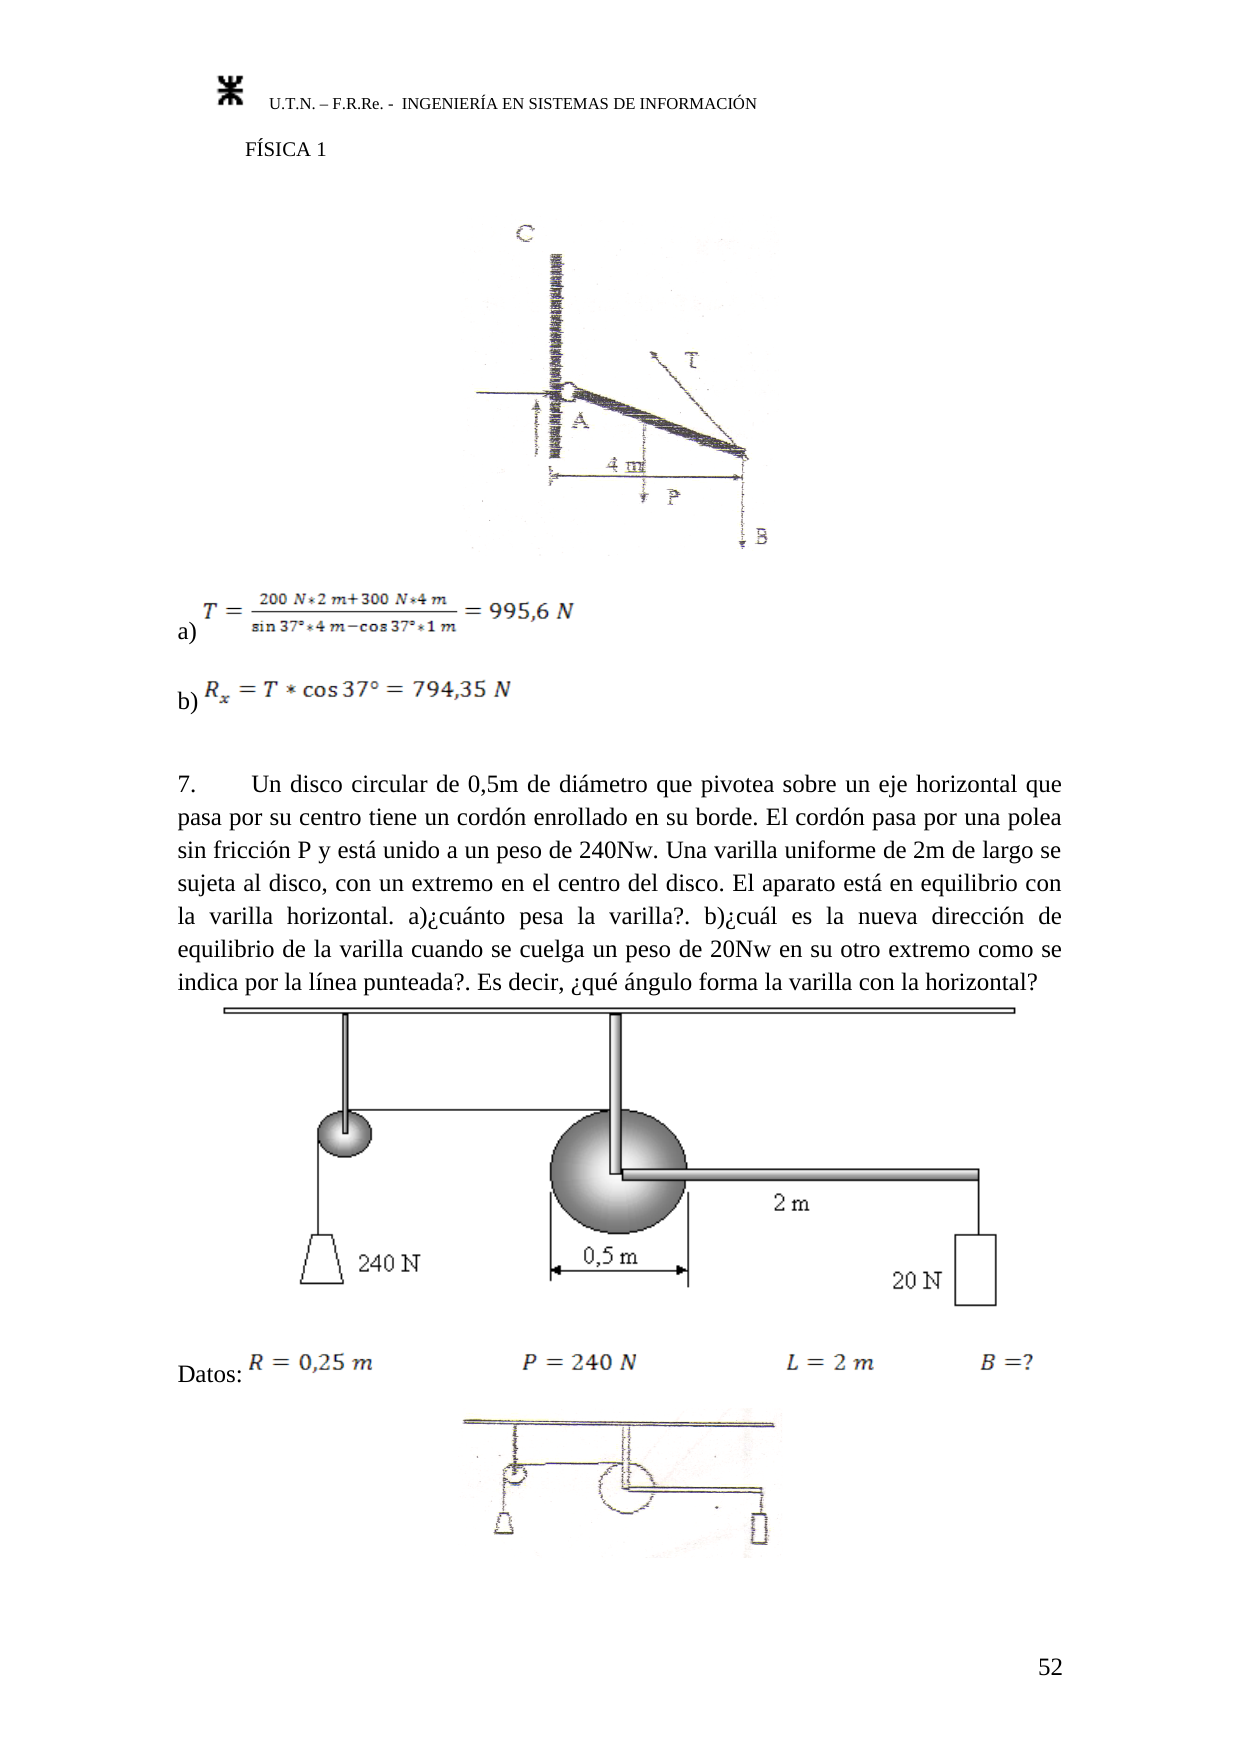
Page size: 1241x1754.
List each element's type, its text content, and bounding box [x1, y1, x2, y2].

picture [204, 675, 511, 710]
picture [980, 1348, 1033, 1383]
picture [786, 1348, 874, 1383]
picture [461, 214, 779, 556]
text b) [177, 675, 1063, 729]
picture [458, 1408, 783, 1558]
text a) [177, 592, 1063, 668]
picture [203, 592, 575, 640]
picture [248, 1348, 373, 1383]
text Datos: [177, 1348, 1063, 1402]
text 7. Un disco circular de 0,5m de diámetro que pivotea sobre un eje horizontal que pasa por su centro tiene un cordón enrollado en su borde. El cordón pasa por una polea sin fricción P y está unido a un peso de 240Nw. Una varilla uniforme de 2m de largo se sujeta al disco, con un extremo en el centro del disco. El aparato está en equilibrio con la varilla horizontal. a)¿cuánto pesa la varilla?. b)¿cuál es la nueva dirección de equilibrio de la varilla cuando se cuelga un peso de 20Nw en su otro extremo como se indica por la línea punteada?. Es decir, ¿qué ángulo forma la varilla con la horizontal? [177, 769, 1063, 996]
picture [522, 1348, 637, 1383]
